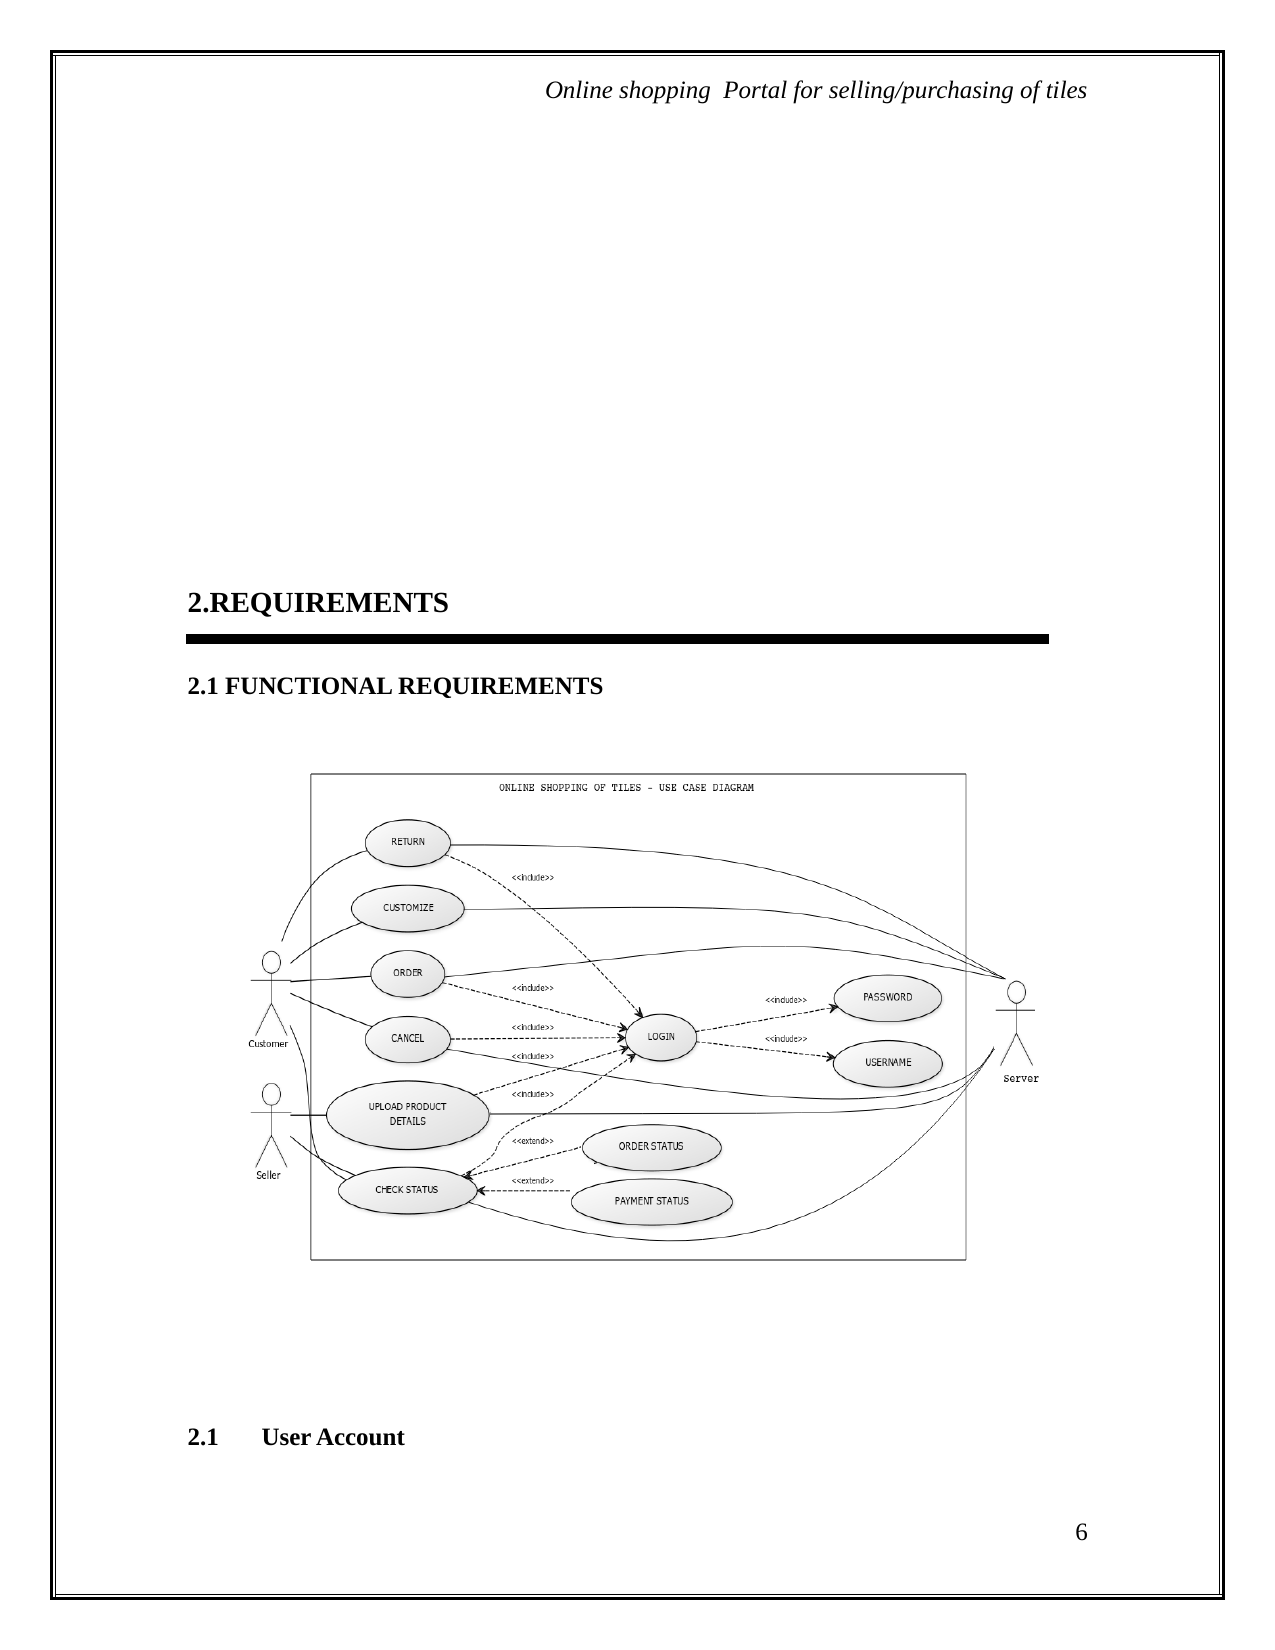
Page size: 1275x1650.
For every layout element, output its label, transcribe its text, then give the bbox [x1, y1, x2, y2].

picture [187, 714, 1088, 1308]
text 2.1 FUNCTIONAL REQUIREMENTS [187, 671, 1087, 700]
text 2.REQUIREMENTS [187, 585, 1087, 618]
text 2.1 User Account [187, 1422, 1087, 1451]
